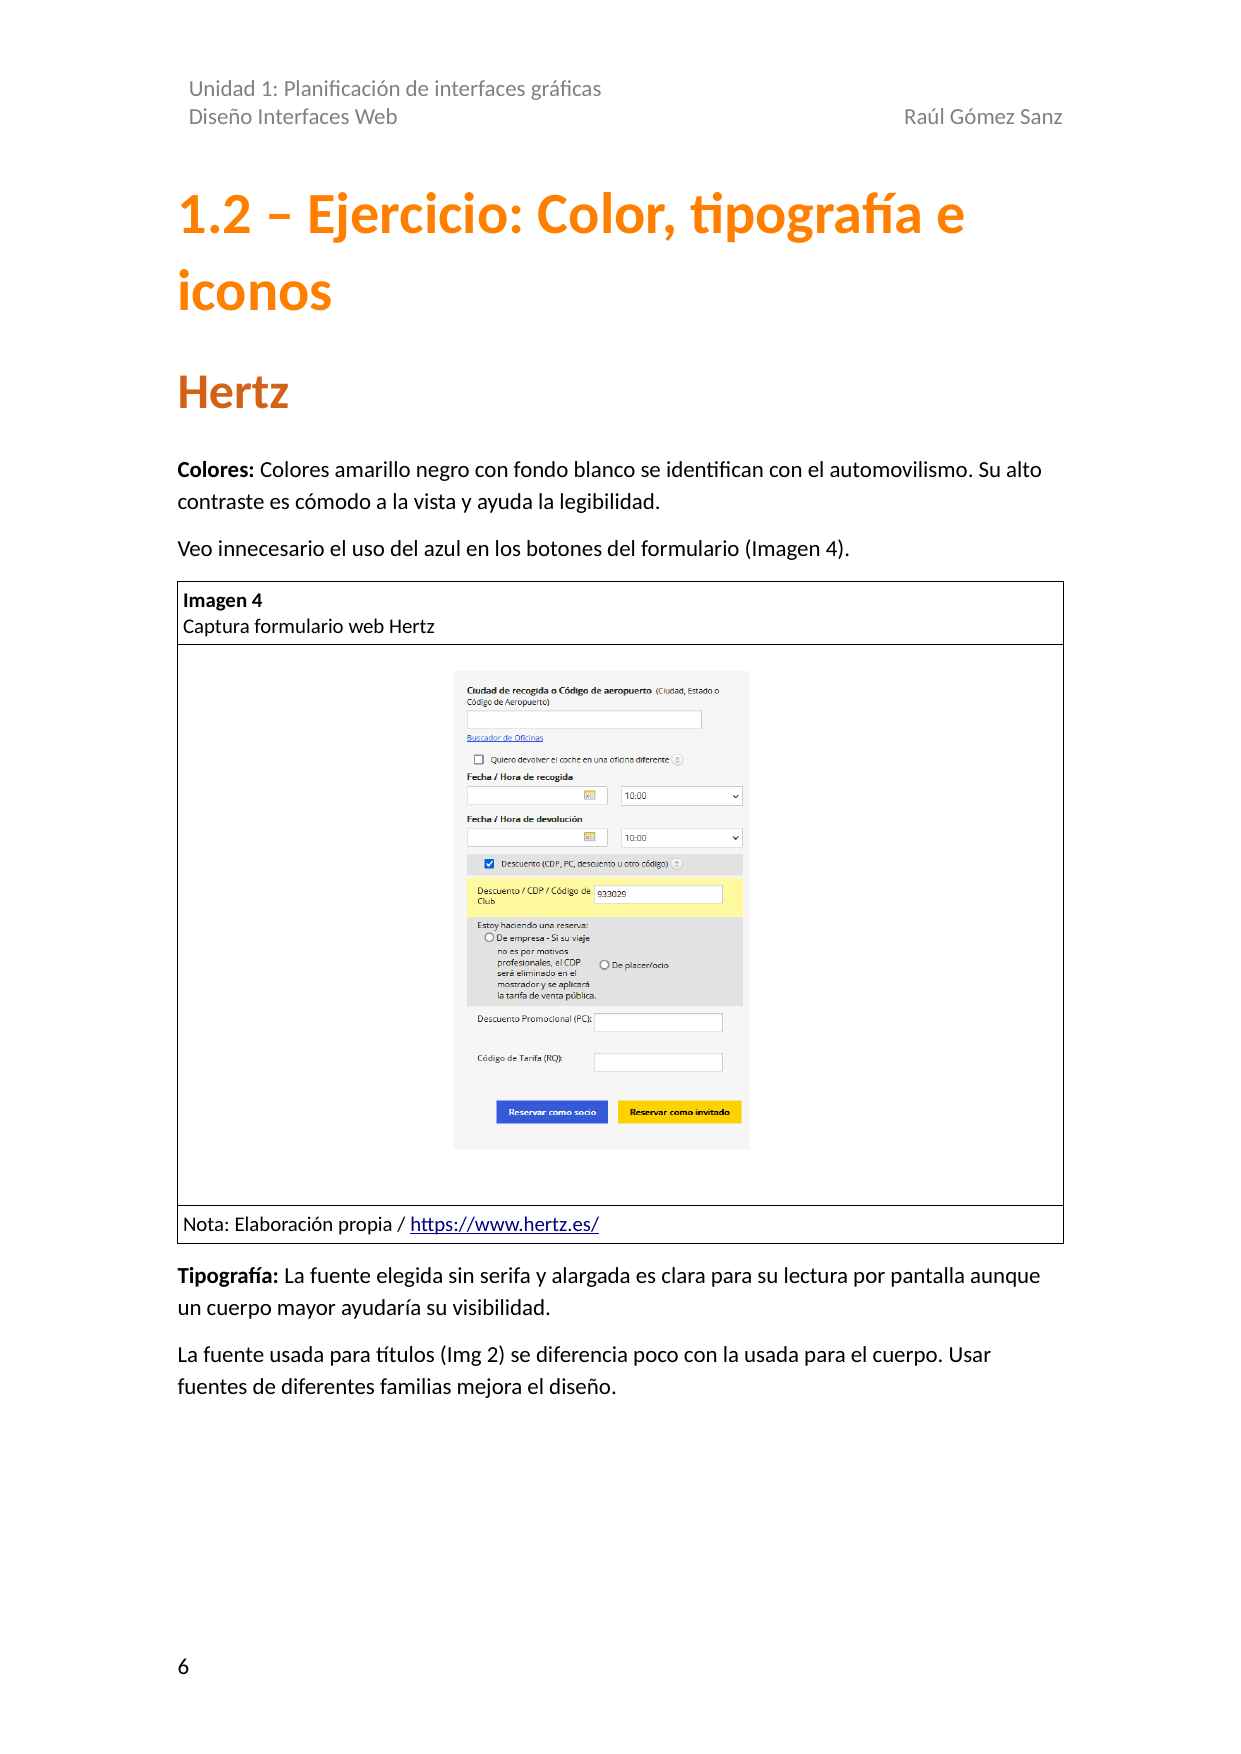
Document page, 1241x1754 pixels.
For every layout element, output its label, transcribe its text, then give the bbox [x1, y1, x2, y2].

text Colores: Colores amarillo negro con fondo blanco se identifican con el automovilismo. Su alto contraste es cómodo a la vista y ayuda la legibilidad. [177, 455, 1063, 515]
picture [446, 658, 758, 1150]
table_header Imagen 4 Captura formulario web Hertz [178, 582, 1063, 644]
text La fuente usada para títulos (Img 2) se diferencia poco con la usada para el cuerpo. Usar fuentes de diferentes familias mejora el diseño. [177, 1340, 1063, 1400]
text Tipografía: La fuente elegida sin serifa y alargada es clara para su lectura por pantalla aunque un cuerpo mayor ayudaría su visibilidad. [177, 1261, 1063, 1321]
subtitle 1.2 – Ejercicio: Color, tipografía e iconos [177, 177, 1063, 325]
text Veo innecesario el uso del azul en los botones del formulario (Imagen 4). [177, 534, 1063, 562]
table_cell [178, 645, 1063, 1204]
table_cell Nota: Elaboración propia / https://www.hertz.es/ [178, 1206, 1063, 1242]
subtitle Hertz [177, 360, 1063, 421]
